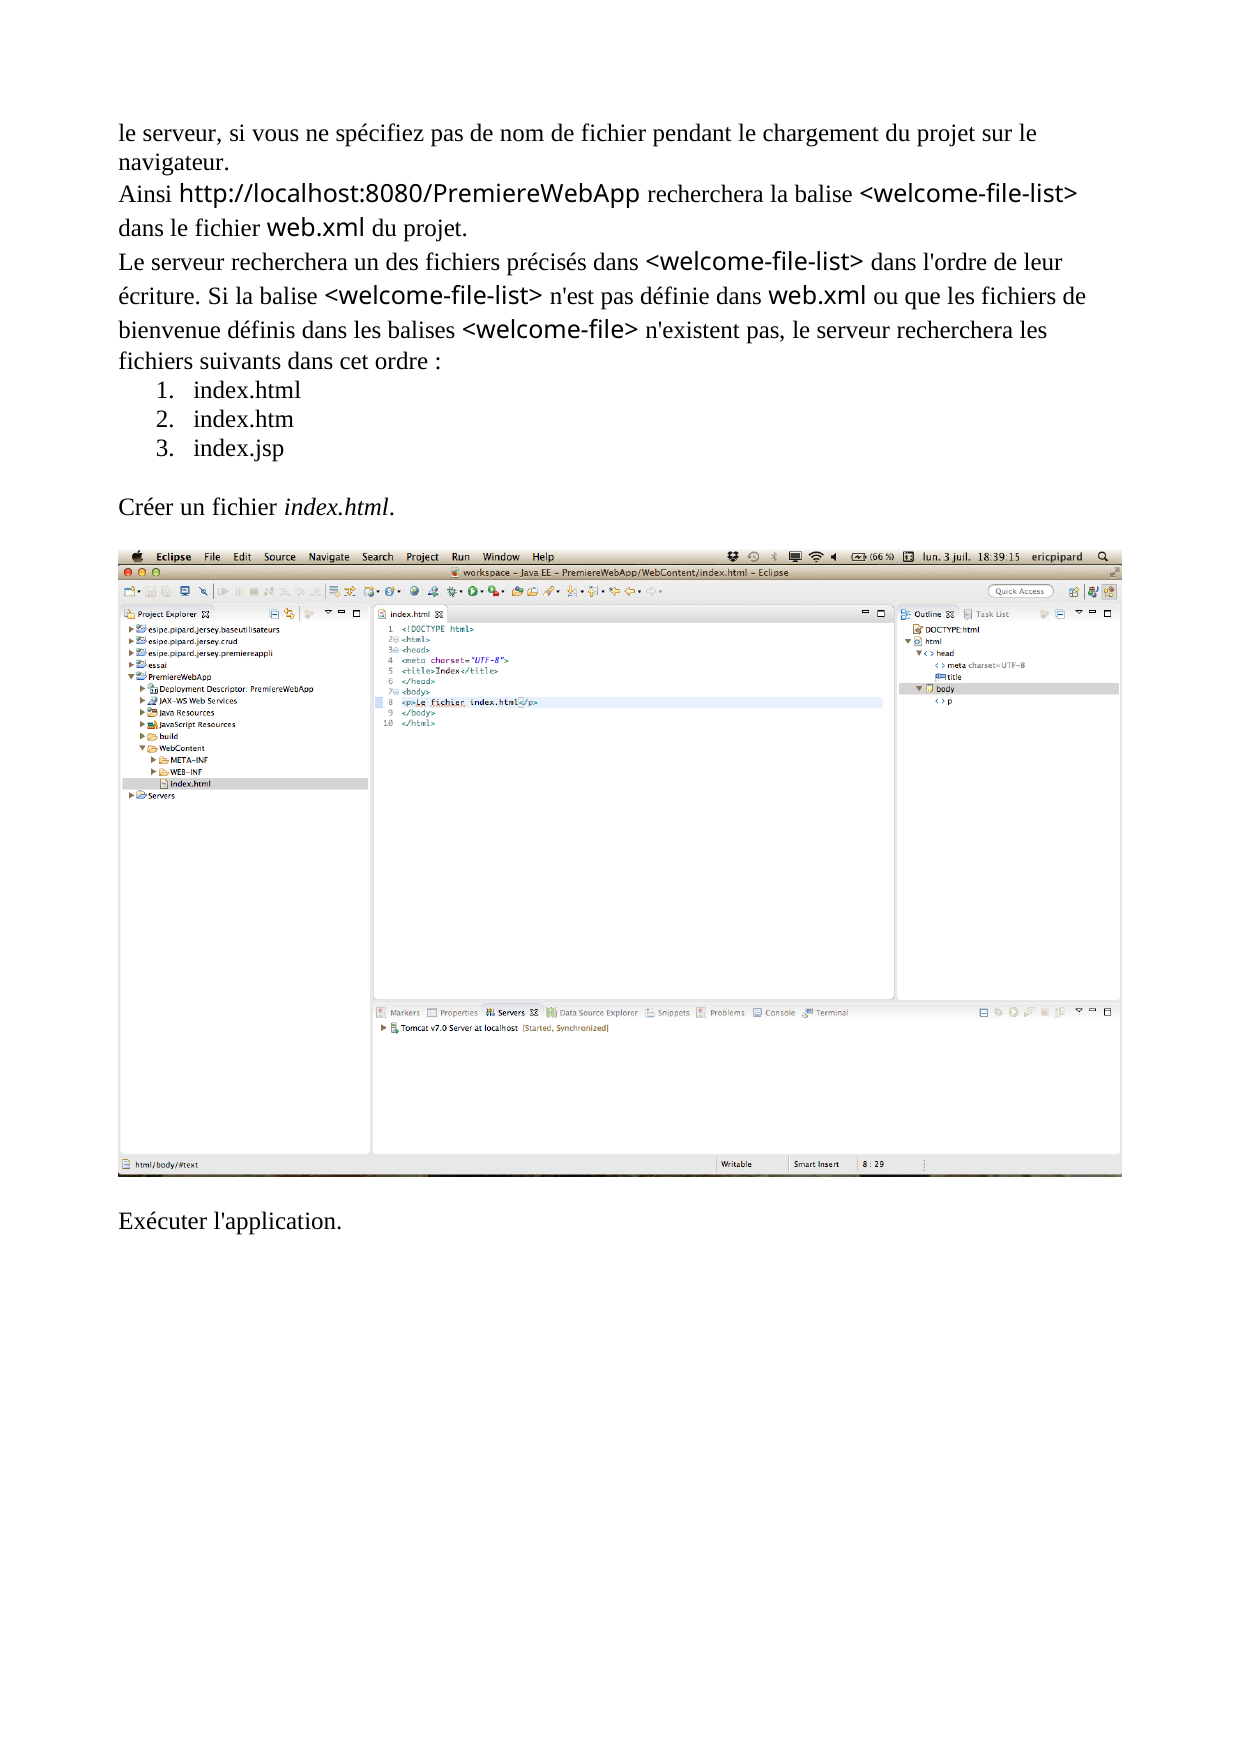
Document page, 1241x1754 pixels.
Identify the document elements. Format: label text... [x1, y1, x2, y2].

text Le serveur recherchera un des fichiers précisés dans <welcome-file-list> dans l'ordre de leur écriture. Si la balise <welcome-file-list> n'est pas définie dans web.xml ou que les fichiers de bienvenue définis dans les balises <welcome-file> n'existent pas, le serveur recherchera les fichiers suivants dans cet ordre : [118, 244, 1122, 375]
picture [118, 549, 1122, 1177]
text Ainsi http://localhost:8080/PremiereWebApp recherchera la balise <welcome-file-list> dans le fichier web.xml du projet. [118, 176, 1122, 244]
text Créer un fichier index.html. [118, 491, 1122, 520]
list index.htm [156, 404, 1122, 433]
text Exécuter l'application. [118, 1206, 1122, 1235]
text le serveur, si vous ne spécifiez pas de nom de fichier pendant le chargement du projet sur le navigateur. [118, 118, 1122, 176]
list index.jsp [156, 433, 1122, 462]
list index.html [156, 375, 1122, 404]
